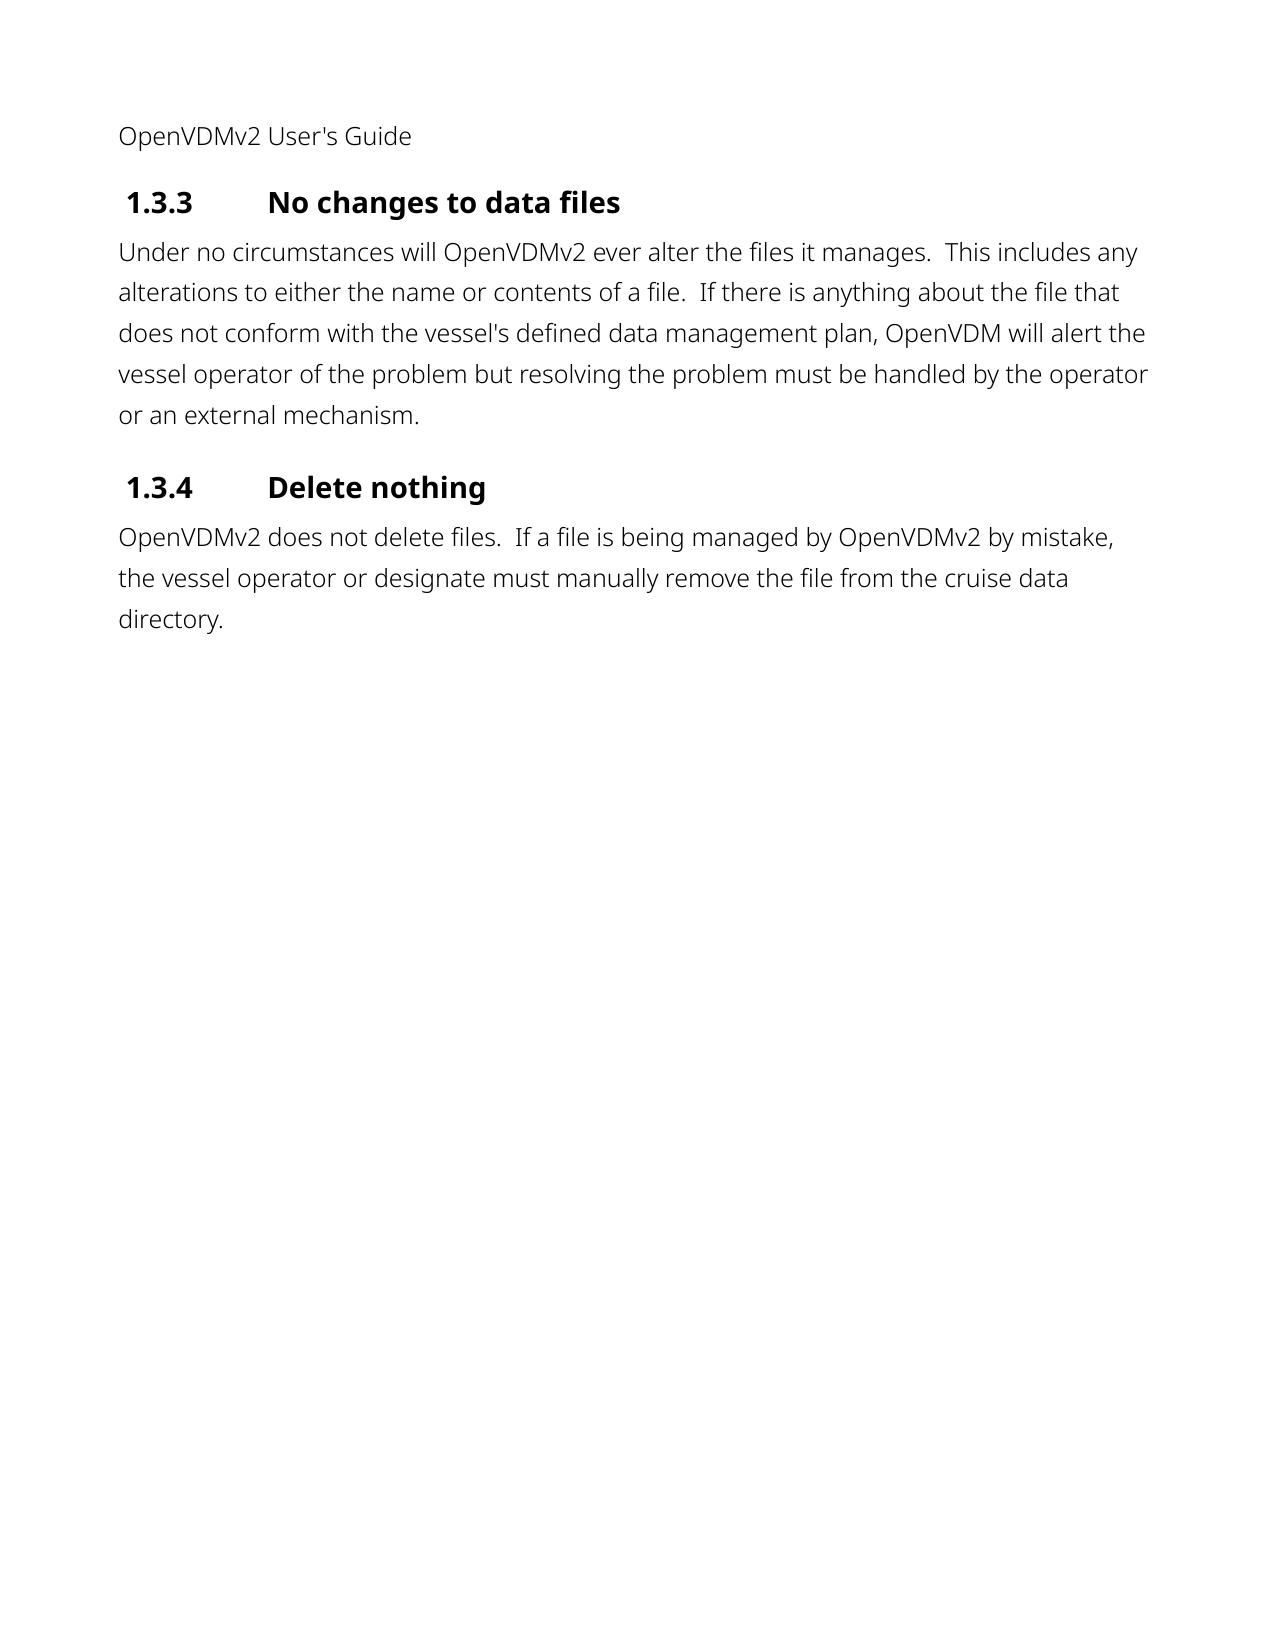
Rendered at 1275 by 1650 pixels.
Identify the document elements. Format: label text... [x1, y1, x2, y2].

subtitle No changes to data files [118, 182, 1157, 222]
text OpenVDMv2 does not delete files. If a file is being managed by OpenVDMv2 by mistake, the vessel operator or designate must manually remove the file from the cruise data directory. [118, 520, 1157, 636]
subtitle Delete nothing [118, 467, 1157, 507]
text Under no circumstances will OpenVDMv2 ever alter the files it manages. This includes any alterations to either the name or contents of a file. If there is anything about the file that does not conform with the vessel's defined data management plan, OpenVDM will alert the vessel operator of the problem but resolving the problem must be handled by the operator or an external mechanism. [118, 234, 1157, 432]
